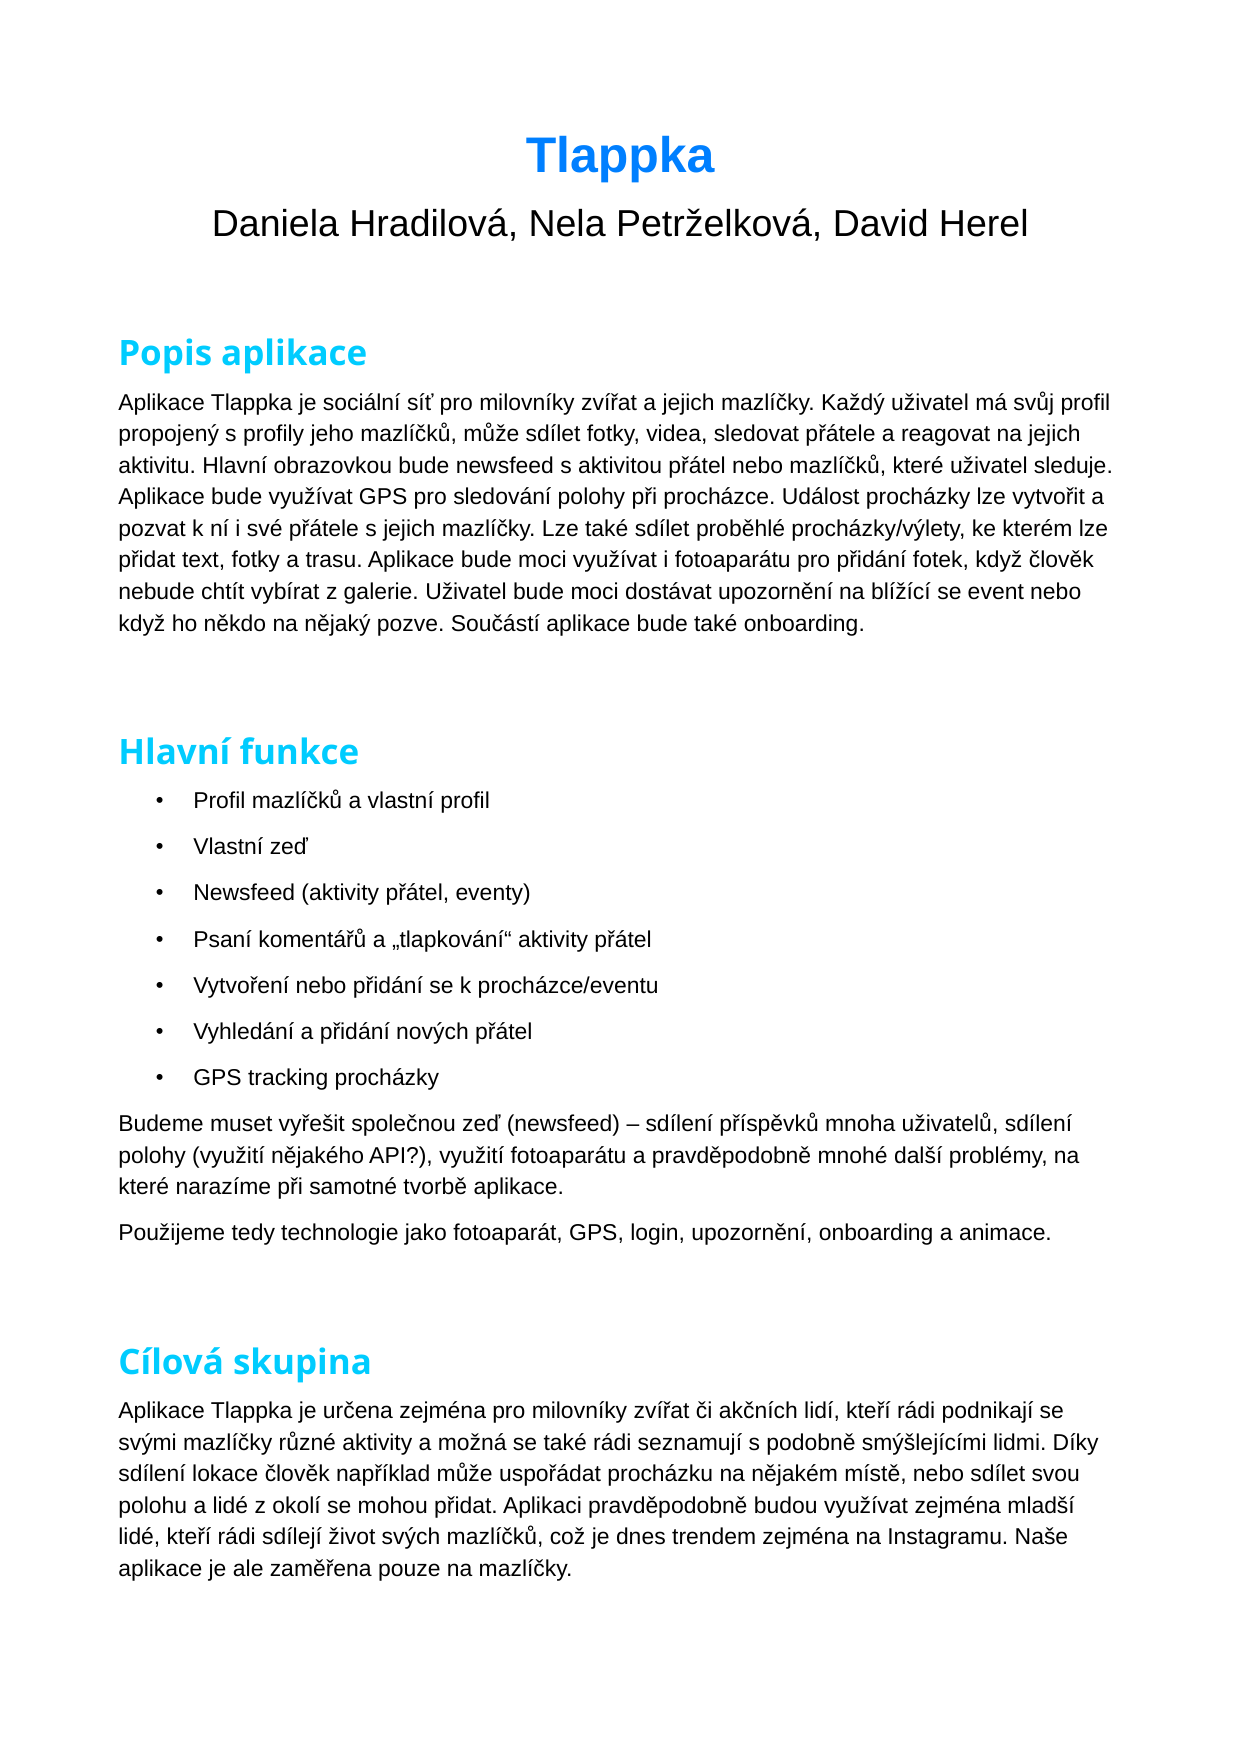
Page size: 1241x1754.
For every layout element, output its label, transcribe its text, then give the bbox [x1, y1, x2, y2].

subtitle Hlavní funkce [118, 727, 1122, 774]
list Newsfeed (aktivity přátel, eventy) [156, 879, 1122, 906]
text Aplikace Tlappka je určena zejména pro milovníky zvířat či akčních lidí, kteří rádi podnikají se svými mazlíčky různé aktivity a možná se také rádi seznamují s podobně smýšlejícími lidmi. Díky sdílení lokace člověk například může uspořádat procházku na nějakém místě, nebo sdílet svou polohu a lidé z okolí se mohou přidat. Aplikaci pravděpodobně budou využívat zejména mladší lidé, kteří rádi sdílejí život svých mazlíčků, což je dnes trendem zejména na Instagramu. Naše aplikace je ale zaměřena pouze na mazlíčky. [118, 1397, 1122, 1581]
title Tlappka [118, 125, 1122, 183]
text Aplikace Tlappka je sociální síť pro milovníky zvířat a jejich mazlíčky. Každý uživatel má svůj profil propojený s profily jeho mazlíčků, může sdílet fotky, videa, sledovat přátele a reagovat na jejich aktivitu. Hlavní obrazovkou bude newsfeed s aktivitou přátel nebo mazlíčků, které uživatel sleduje. Aplikace bude využívat GPS pro sledování polohy při procházce. Událost procházky lze vytvořit a pozvat k ní i své přátele s jejich mazlíčky. Lze také sdílet proběhlé procházky/výlety, ke kterém lze přidat text, fotky a trasu. Aplikace bude moci využívat i fotoaparátu pro přidání fotek, když člověk nebude chtít vybírat z galerie. Uživatel bude moci dostávat upozornění na blížící se event nebo když ho někdo na nějaký pozve. Součástí aplikace bude také onboarding. [118, 389, 1122, 636]
list Psaní komentářů a „tlapkování“ aktivity přátel [156, 926, 1122, 952]
list Profil mazlíčků a vlastní profil [156, 787, 1122, 813]
subtitle Daniela Hradilová, Nela Petrželková, David Herel [118, 202, 1122, 245]
list Vyhledání a přidání nových přátel [156, 1018, 1122, 1044]
list GPS tracking procházky [156, 1064, 1122, 1090]
text Budeme muset vyřešit společnou zeď (newsfeed) – sdílení příspěvků mnoha uživatelů, sdílení polohy (využití nějakého API?), využití fotoaparátu a pravděpodobně mnohé další problémy, na které narazíme při samotné tvorbě aplikace. [118, 1110, 1122, 1199]
subtitle Popis aplikace [118, 328, 1122, 376]
list Vytvoření nebo přidání se k procházce/eventu [156, 972, 1122, 998]
list Vlastní zeď [156, 833, 1122, 859]
subtitle Cílová skupina [118, 1337, 1122, 1384]
text Použijeme tedy technologie jako fotoaparát, GPS, login, upozornění, onboarding a animace. [118, 1219, 1122, 1246]
